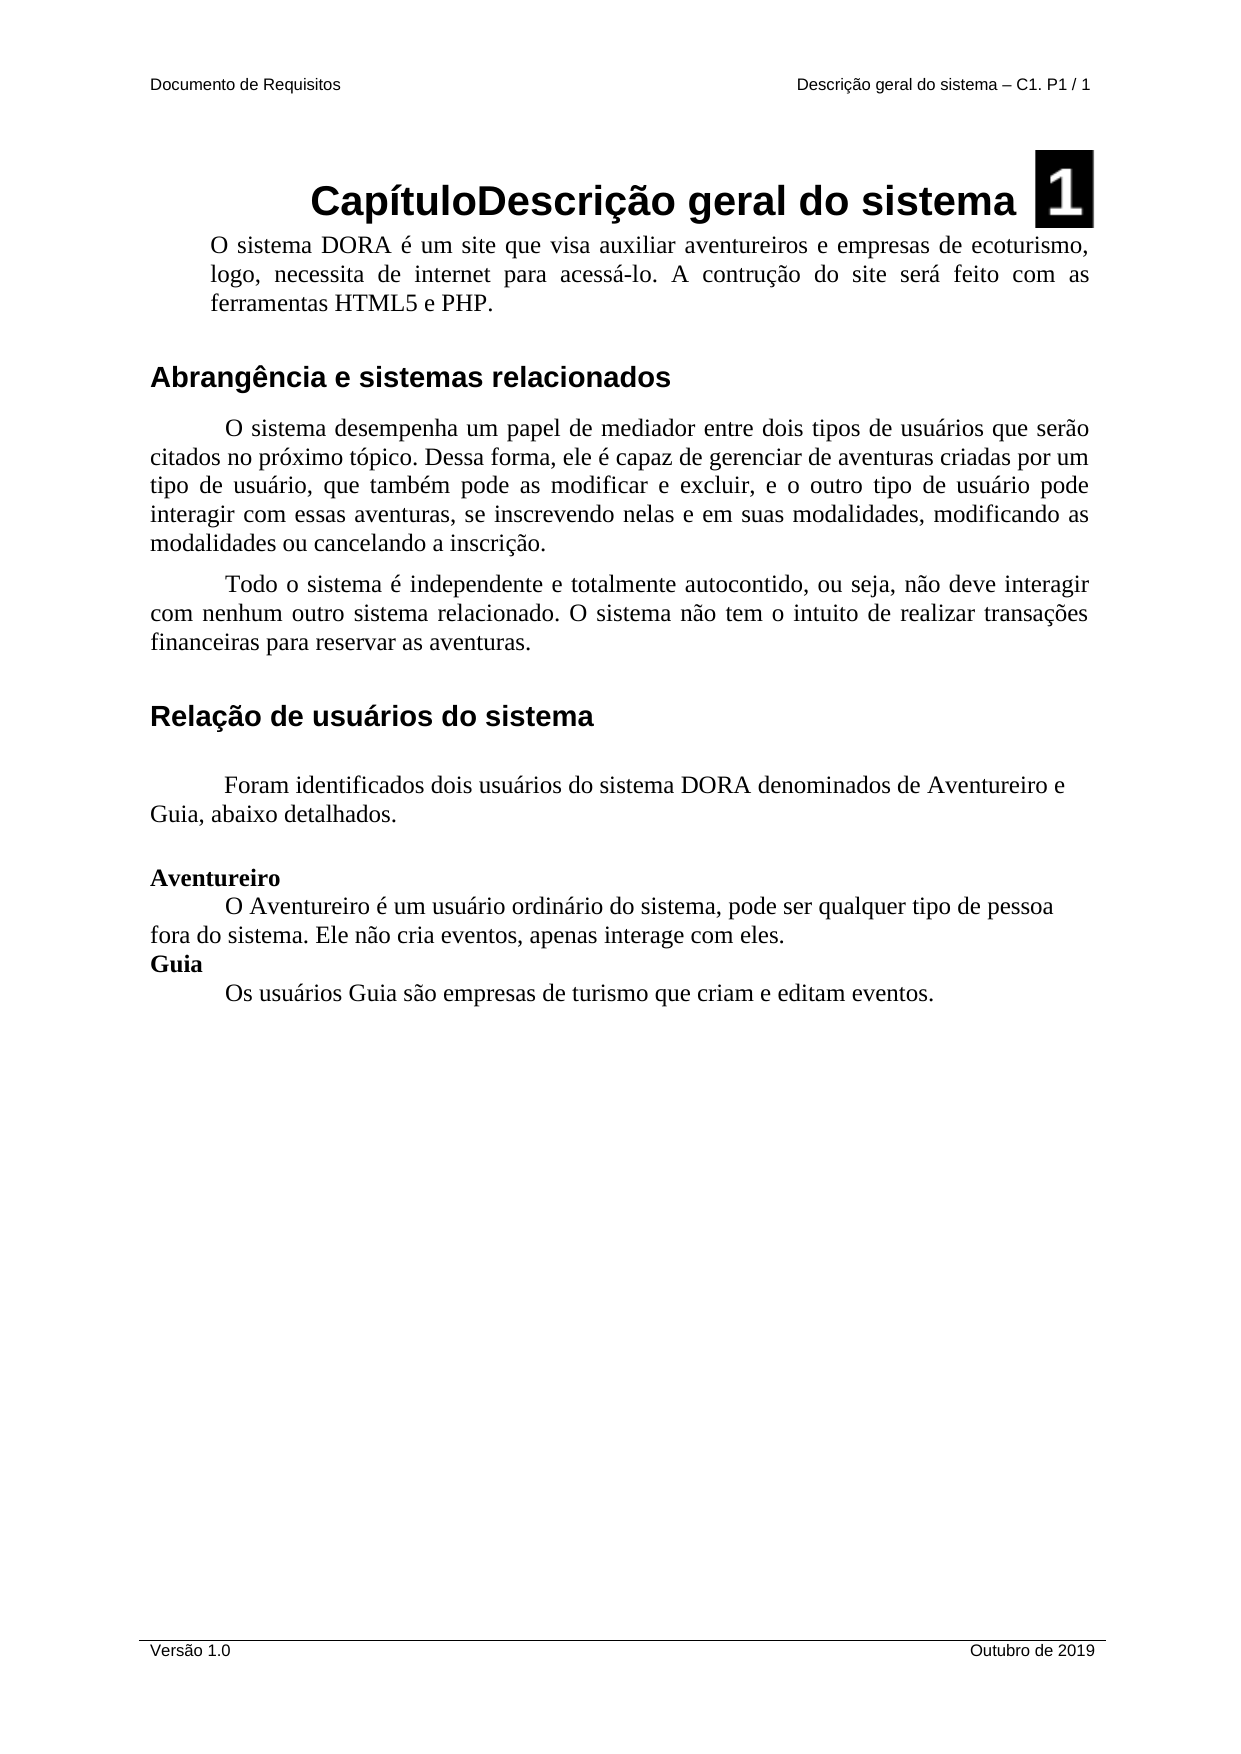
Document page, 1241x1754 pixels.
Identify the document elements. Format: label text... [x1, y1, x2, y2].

text Guia [150, 949, 1090, 978]
text Aventureiro [150, 863, 1090, 891]
subtitle Abrangência e sistemas relacionados [150, 361, 1090, 394]
text Os usuários Guia são empresas de turismo que criam e editam eventos. [150, 978, 1090, 1006]
text O sistema desempenha um papel de mediador entre dois tipos de usuários que serão citados no próximo tópico. Dessa forma, ele é capaz de gerenciar de aventuras criadas por um tipo de usuário, que também pode as modificar e excluir, e o outro tipo de usuário pode interagir com essas aventuras, se inscrevendo nelas e em suas modalidades, modificando as modalidades ou cancelando a inscrição. [150, 413, 1090, 557]
text O Aventureiro é um usuário ordinário do sistema, pode ser qualquer tipo de pessoa fora do sistema. Ele não cria eventos, apenas interage com eles. [150, 891, 1090, 949]
subtitle CapítuloDescrição geral do sistema [150, 176, 1035, 224]
text Foram identificados dois usuários do sistema DORA denominados de Aventureiro e Guia, abaixo detalhados. [150, 770, 1090, 828]
text O sistema DORA é um site que visa auxiliar aventureiros e empresas de ecoturismo, logo, necessita de internet para acessá-lo. A contrução do site será feito com as ferramentas HTML5 e PHP. [210, 231, 1090, 317]
text Todo o sistema é independente e totalmente autocontido, ou seja, não deve interagir com nenhum outro sistema relacionado. O sistema não tem o intuito de realizar transações financeiras para reservar as aventuras. [150, 569, 1090, 655]
subtitle Relação de usuários do sistema [150, 699, 1090, 733]
